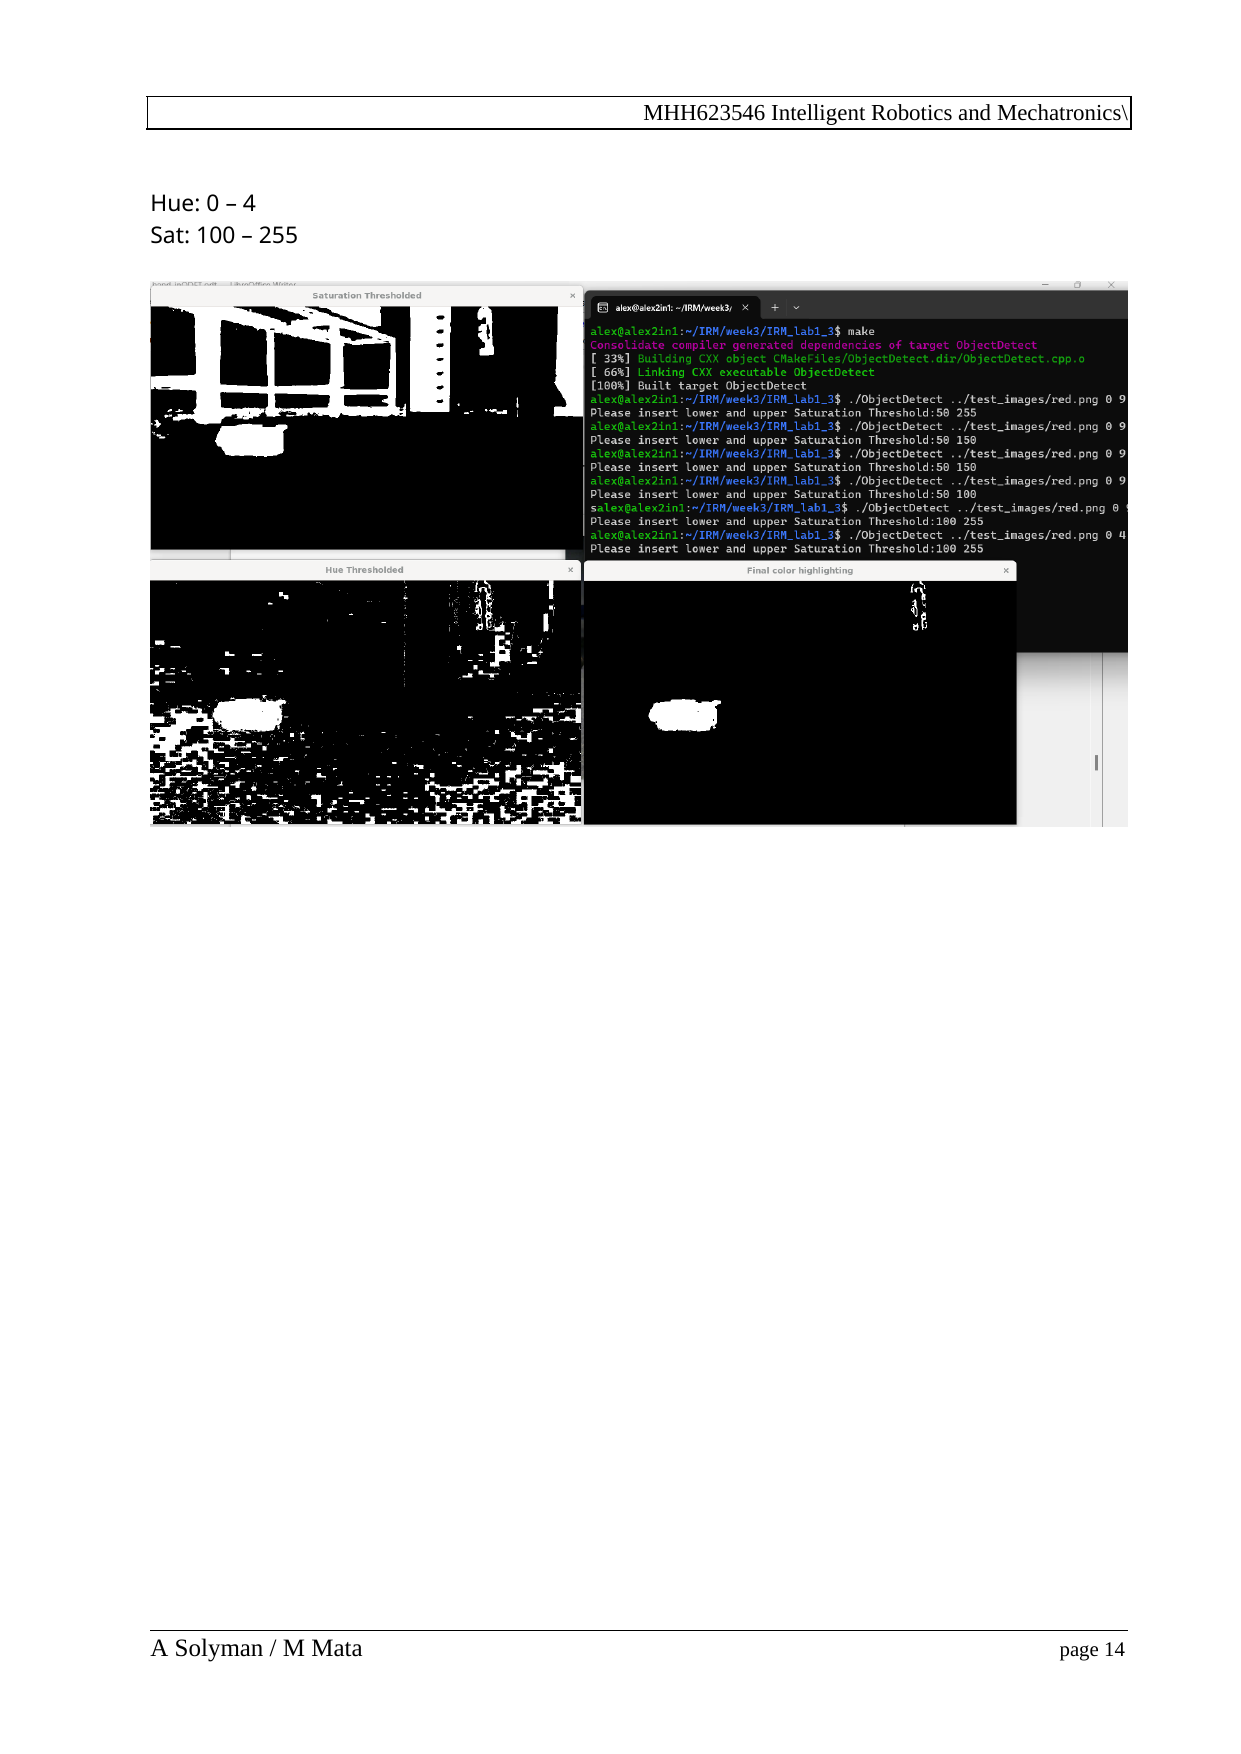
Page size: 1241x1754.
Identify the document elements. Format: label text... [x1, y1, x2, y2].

picture [150, 281, 1128, 827]
text Hue: 0 – 4 [150, 187, 1128, 218]
text Sat: 100 – 255 [150, 218, 1128, 250]
